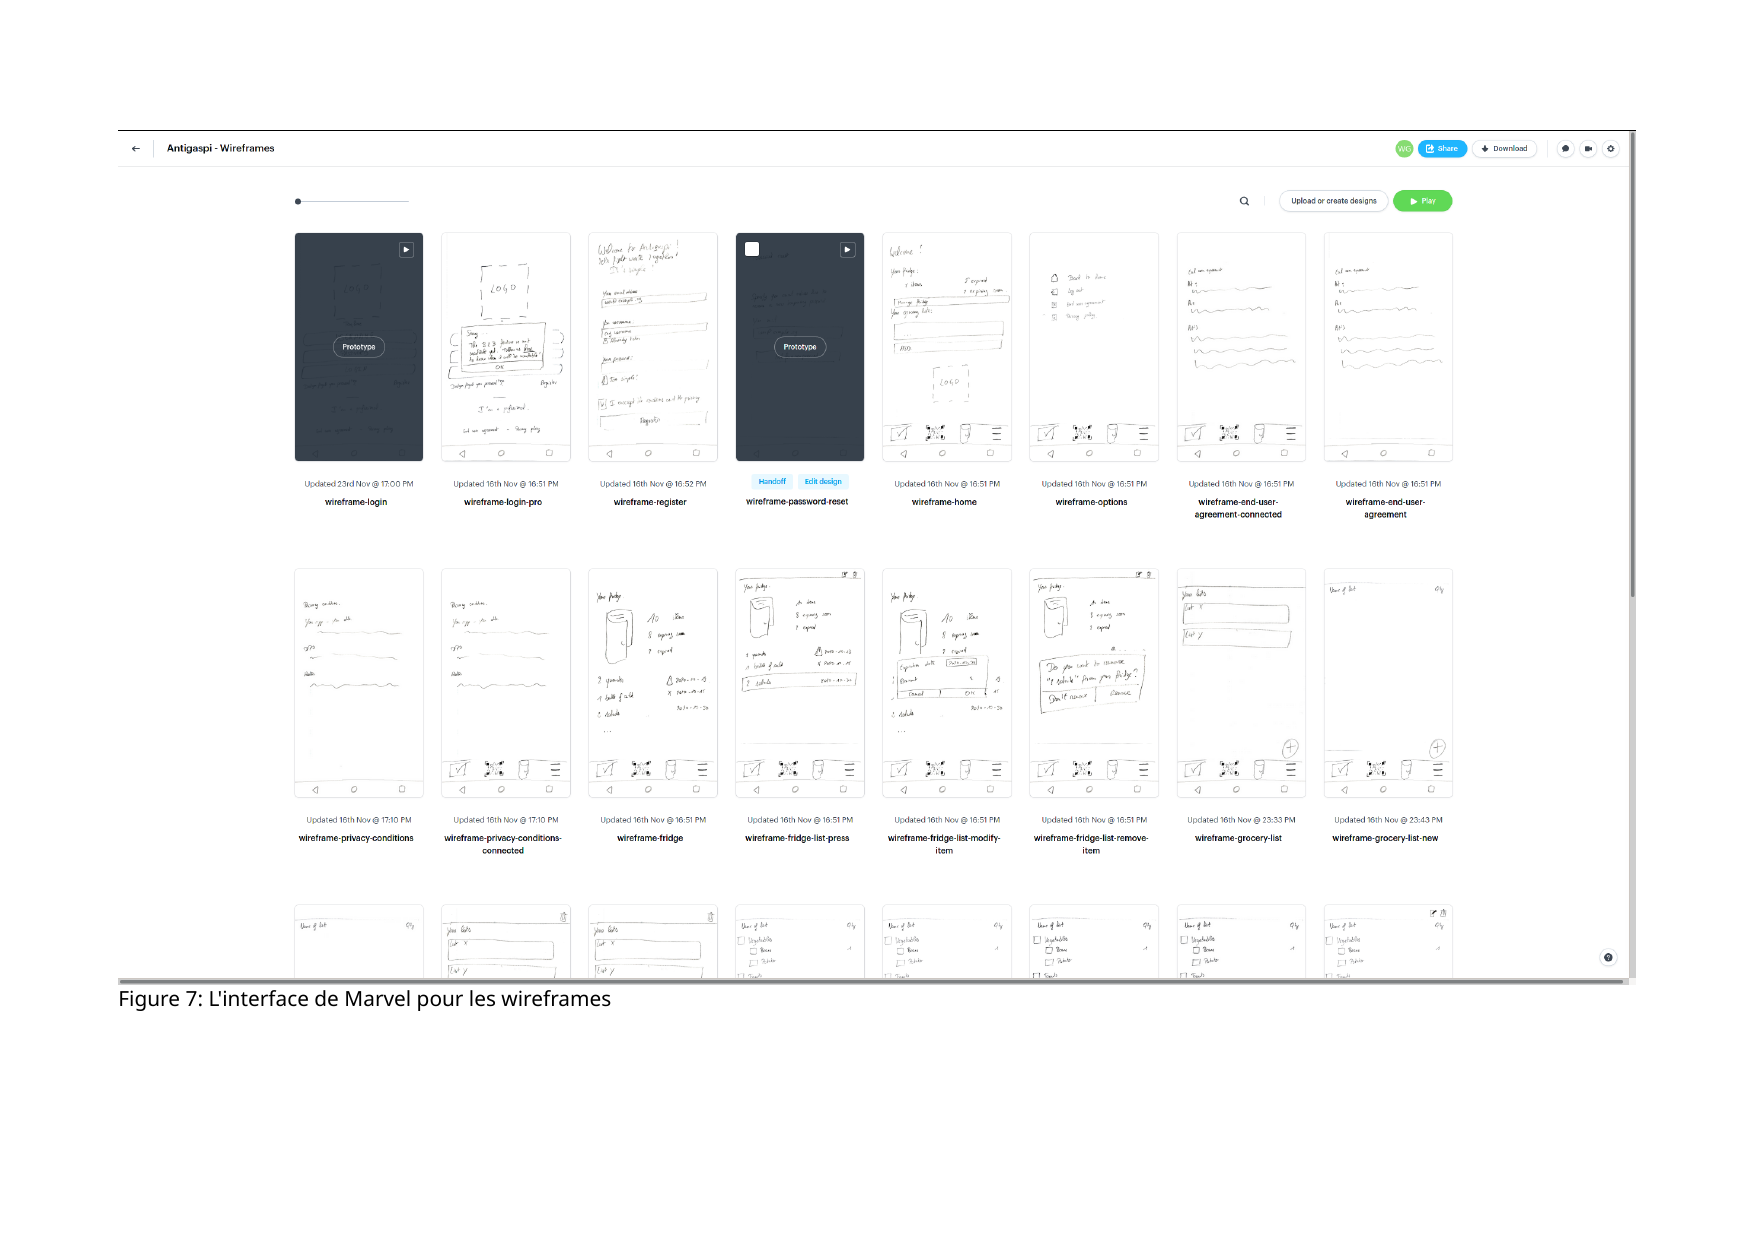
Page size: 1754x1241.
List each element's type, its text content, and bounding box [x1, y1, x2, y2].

picture [118, 130, 1636, 985]
text Figure 7: L'interface de Marvel pour les wireframes [118, 985, 1636, 1013]
